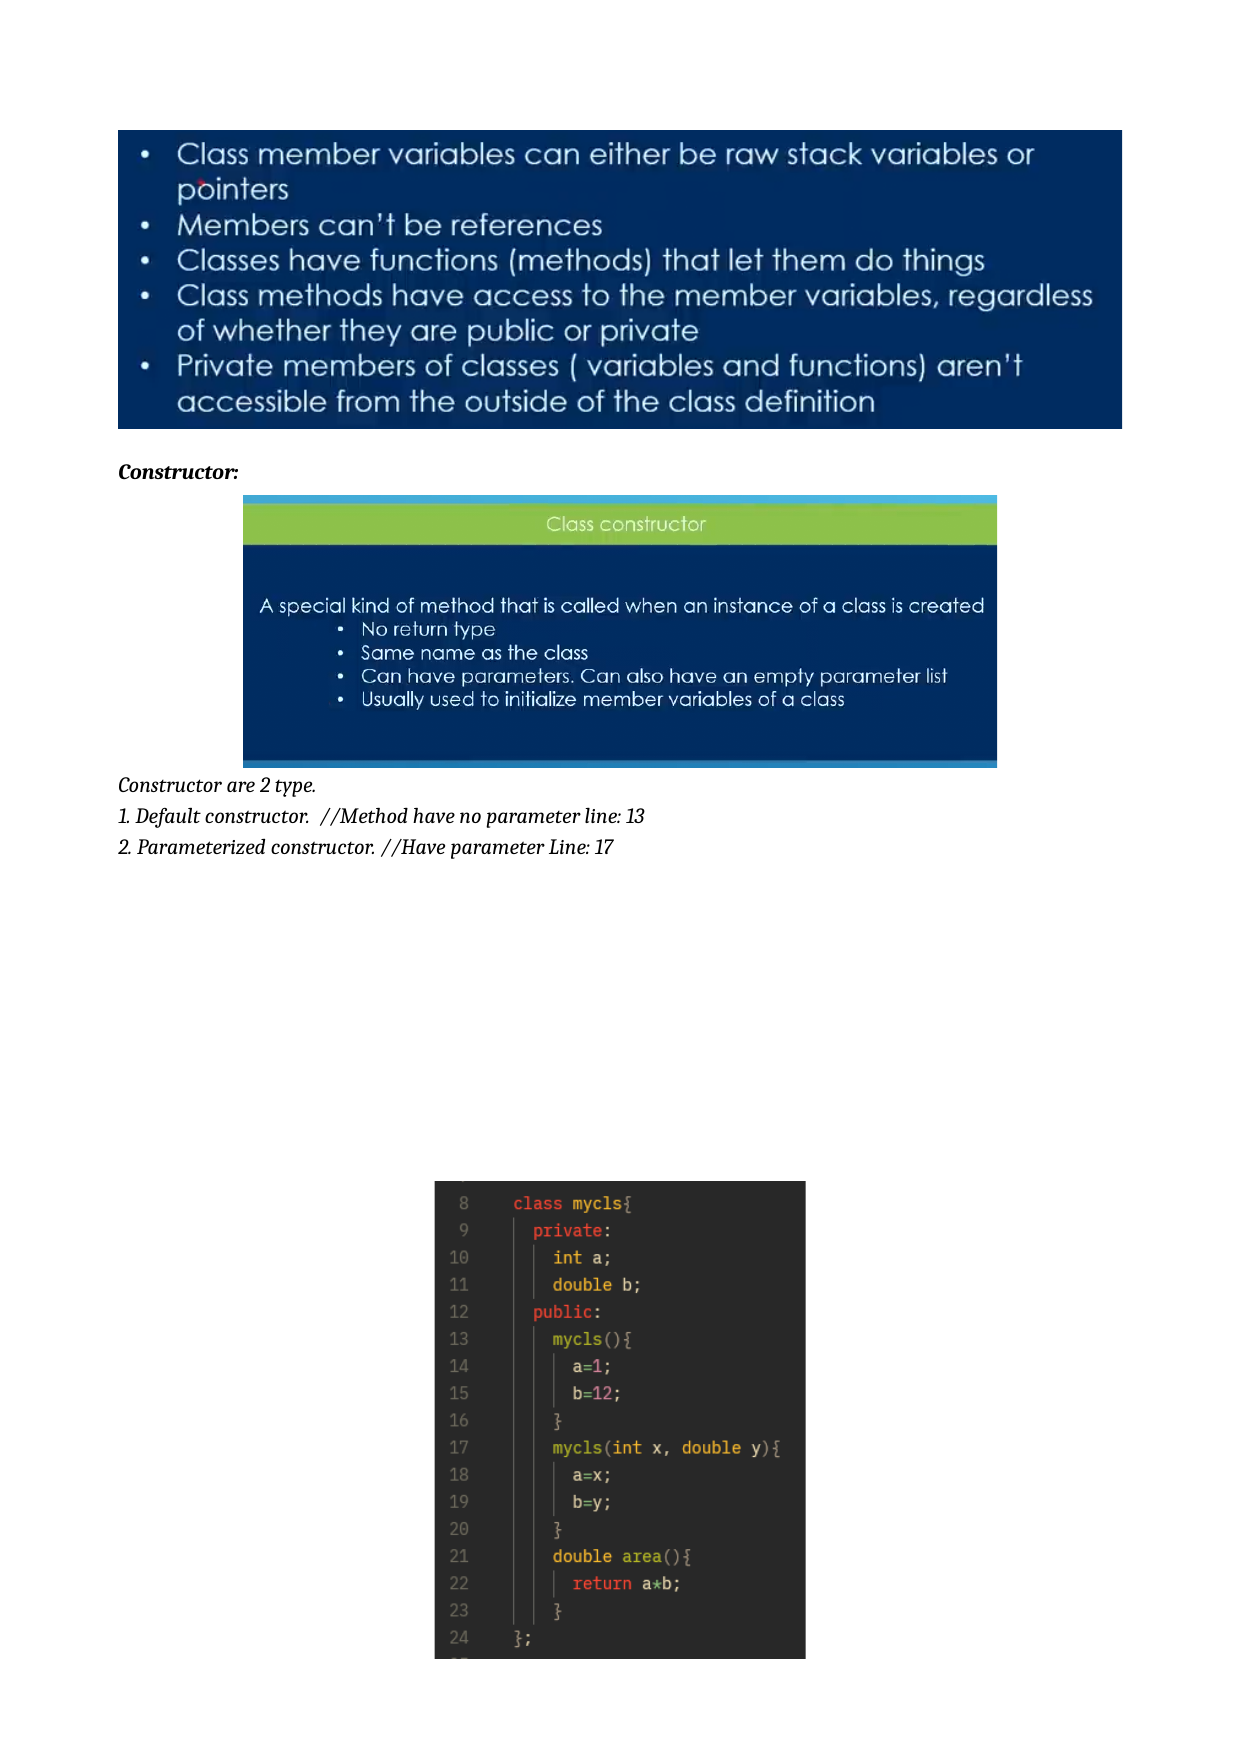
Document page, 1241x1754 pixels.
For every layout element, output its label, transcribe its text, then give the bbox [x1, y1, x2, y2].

picture [118, 130, 1123, 429]
picture [434, 1181, 806, 1659]
text Constructor are 2 type. [118, 773, 1122, 798]
picture [243, 495, 998, 768]
text Constructor: [118, 460, 1122, 485]
text 1. Default constructor. //Method have no parameter line: 13 [118, 804, 1122, 829]
text 2. Parameterized constructor. //Have parameter Line: 17 [118, 835, 1122, 860]
